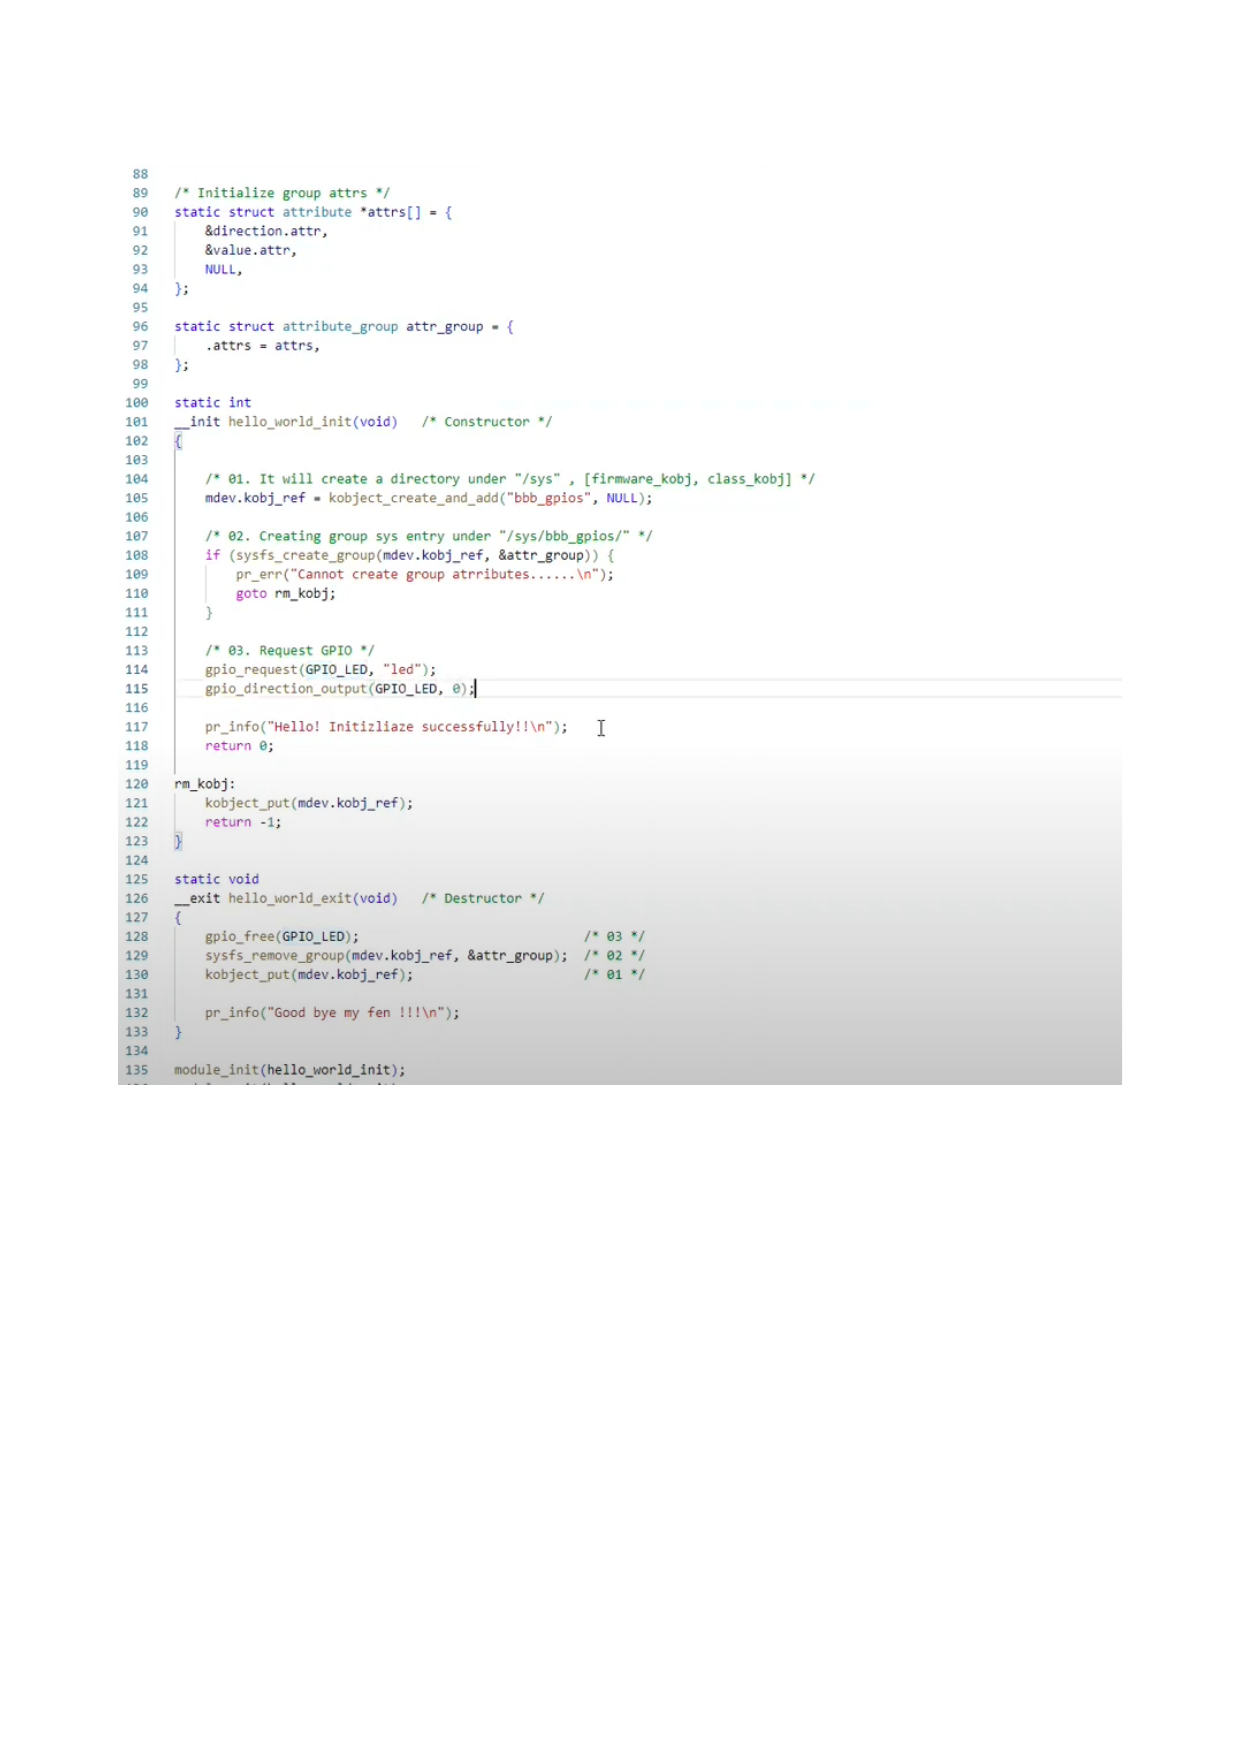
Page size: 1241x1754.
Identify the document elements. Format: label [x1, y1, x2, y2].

picture [118, 165, 1123, 1085]
